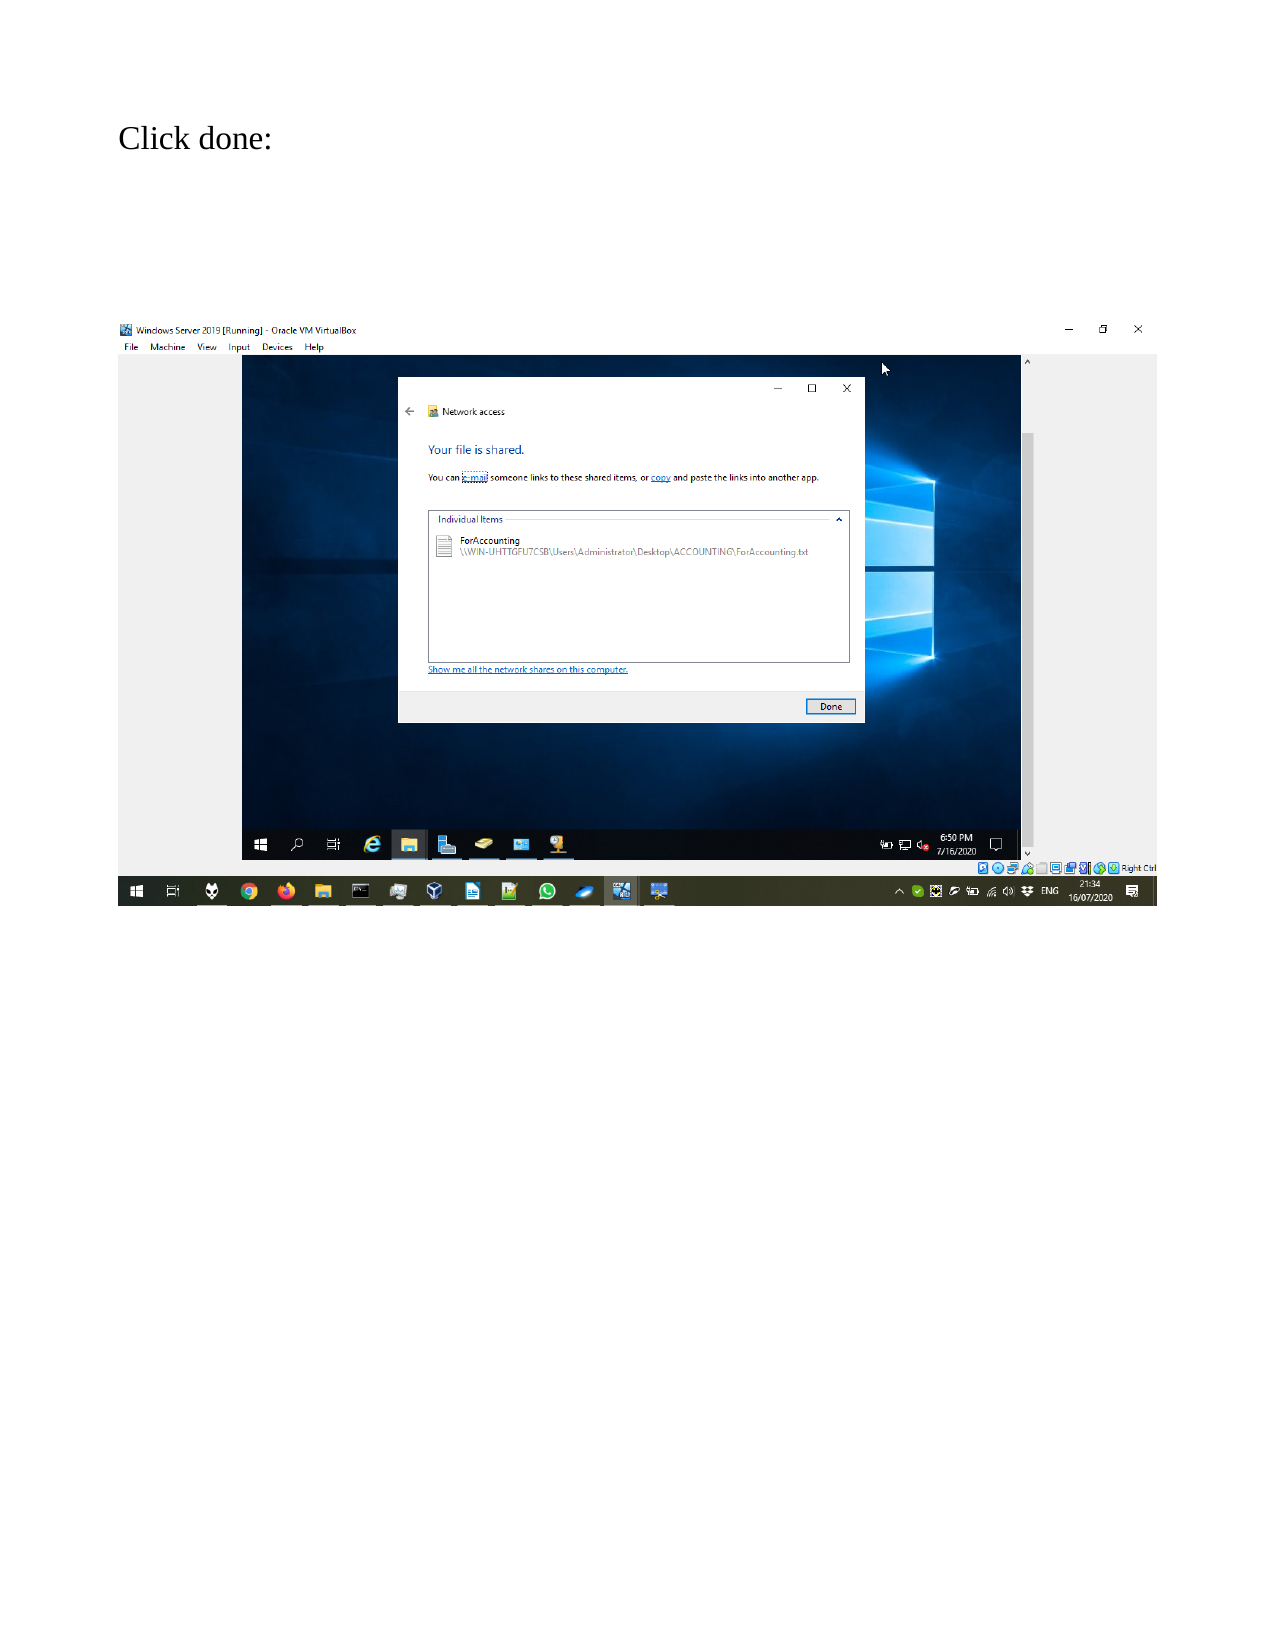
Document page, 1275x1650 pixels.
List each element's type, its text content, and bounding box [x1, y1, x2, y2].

picture [118, 321, 1157, 906]
text Click done: [118, 118, 1157, 156]
